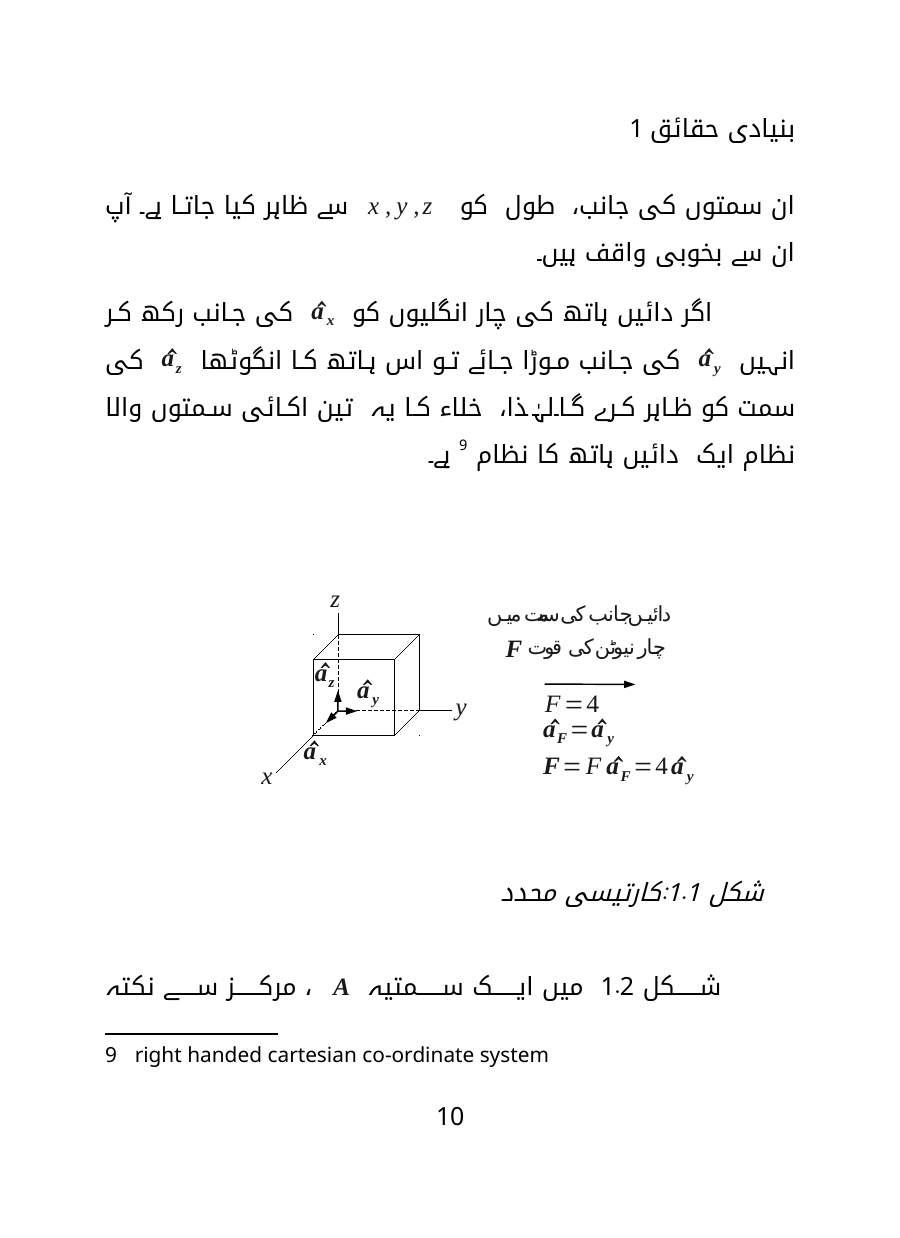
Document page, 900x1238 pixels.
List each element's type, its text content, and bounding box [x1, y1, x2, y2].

text شکل 1.1 میں خلاء کی سمتیں تین اکائی سمتیہ سے ظاہر کی گئی ہیں۔یہ تینوں آپس میں عمودی ہیں جس کا مطلب ہے کہ ان میں سے ہر دو کا آپس میں کا زاویہ ہے۔ ایسے تین سمتیوں کو عمودی اکائی سمتیہ کہتے ہیں۔ ان سمتوں کی جانب، طول کو سے ظاہر کیا جاتا ہے۔ آپ ان سے بخوبی واقف ہیں۔ [105, 182, 795, 277]
text شکل 1.1:کارتیسی محدد [137, 504, 763, 917]
text right handed cartesian co-ordinate system [105, 1040, 795, 1068]
text شکل 1.2 میں ایک سمتیہ، مرکز سے نکتہ تک بنایا گیا ہے۔اس سمتیہ کو ہم کارتیسی نظام محدد میں تین سمتیہ سے یوں ظاہر کر سکتے ہیں۔ [105, 964, 795, 1011]
text اگر دائیں ہاتھ کی چار انگلیوں کوکی جانب رکھ کر انہیںکی جانب موڑا جائے تو اس ہاتھ کا انگوٹھاکی سمت کو ظاہر کرے گا۔لہٰذا، خلاء کا یہ تین اکائی سمتوں والا نظام ایک دائیں ہاتھ کا نظام ہے۔ [105, 290, 795, 479]
